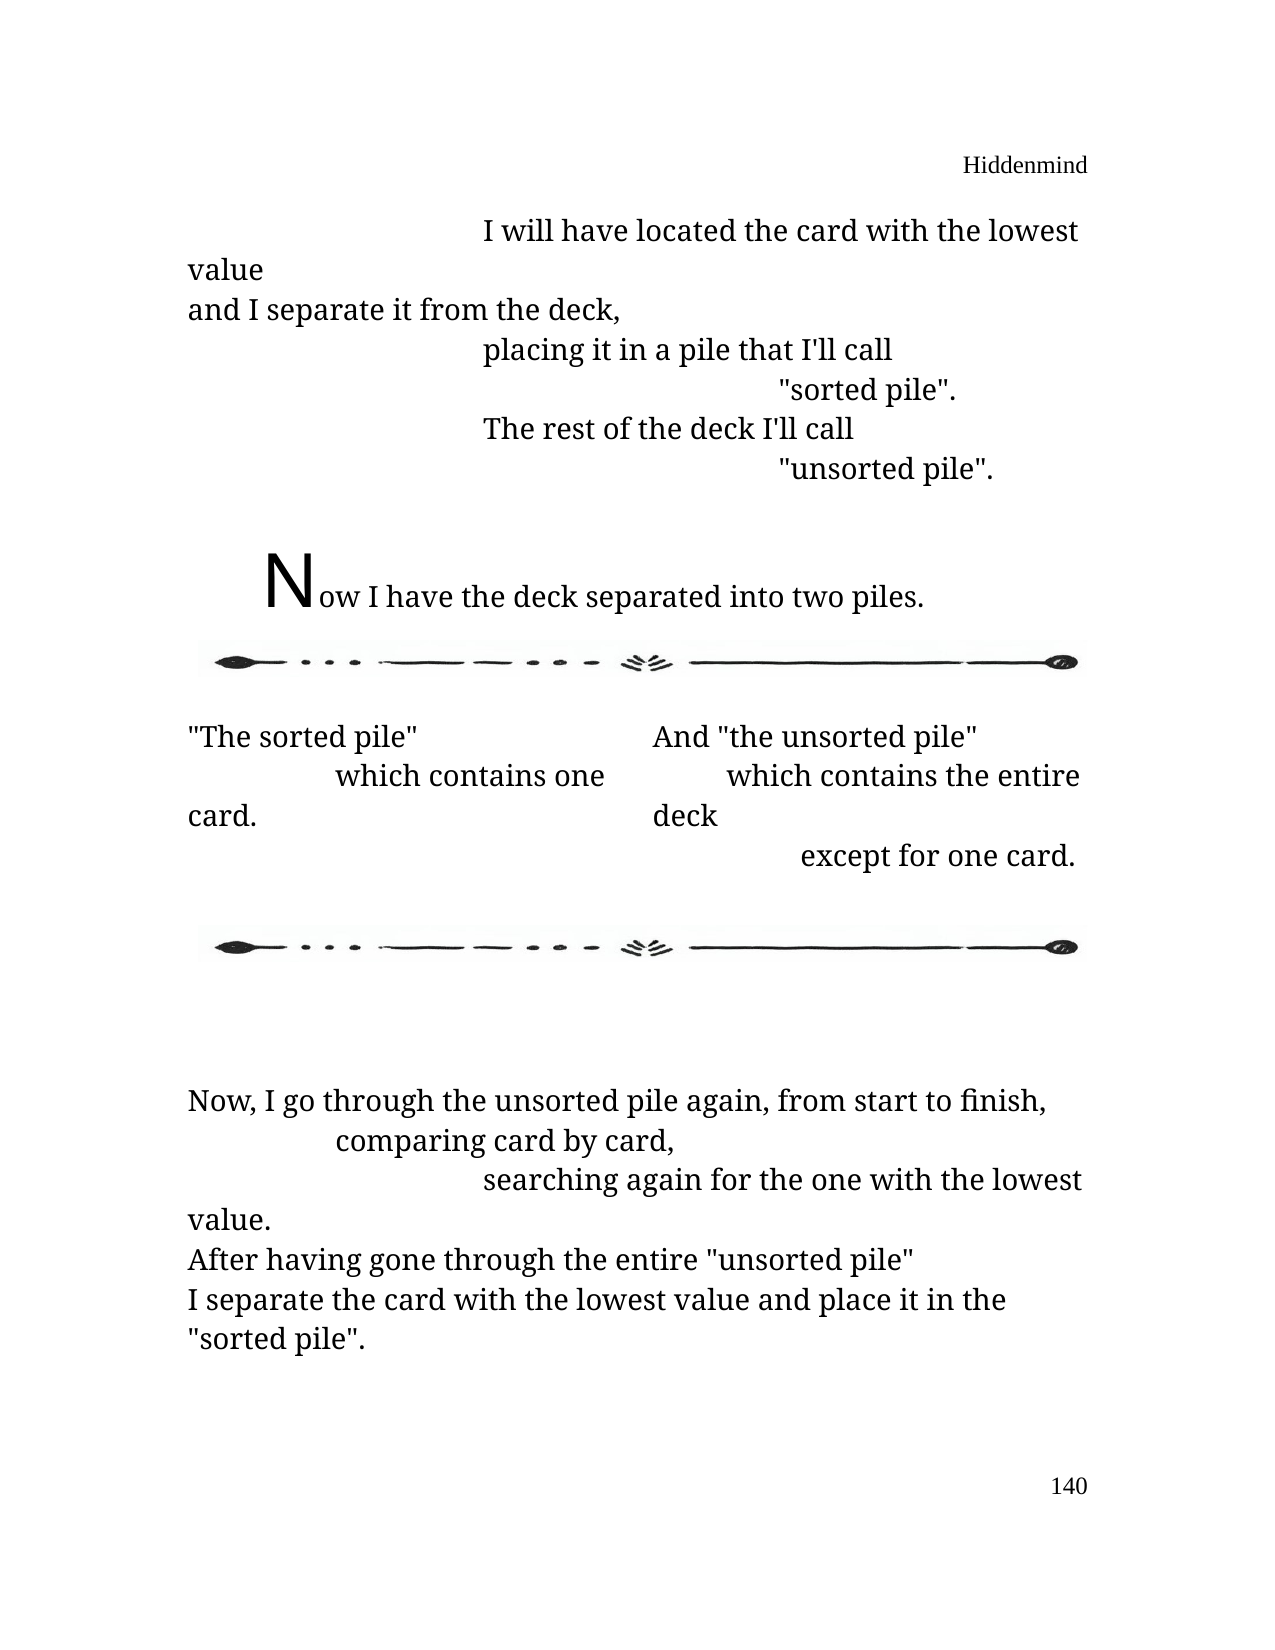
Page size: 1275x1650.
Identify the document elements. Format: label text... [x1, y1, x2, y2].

text The rest of the deck I'll call [187, 408, 1087, 448]
text placing it in a pile that I'll call [187, 329, 1087, 369]
text which contains one card. [187, 756, 622, 835]
text "unsorted pile". [187, 448, 1087, 488]
picture [198, 640, 1088, 677]
text comparing card by card, [187, 1120, 1087, 1160]
text I separate the card with the lowest value and place it in the "sorted pile". [187, 1279, 1087, 1358]
text Now, I go through the unsorted pile again, from start to finish, [187, 1080, 1087, 1120]
text And "the unsorted pile" [652, 716, 1087, 756]
text Now I have the deck separated into two piles. [187, 527, 1087, 630]
text "The sorted pile" [187, 716, 622, 756]
text I will have located the card with the lowest value [187, 210, 1087, 289]
text except for one card. [652, 835, 1087, 875]
text searching again for the one with the lowest value. [187, 1160, 1087, 1239]
text and I separate it from the deck, [187, 289, 1087, 329]
text which contains the entire deck [652, 756, 1087, 835]
picture [198, 925, 1088, 962]
text After having gone through the entire "unsorted pile" [187, 1239, 1087, 1279]
text "sorted pile". [187, 369, 1087, 408]
